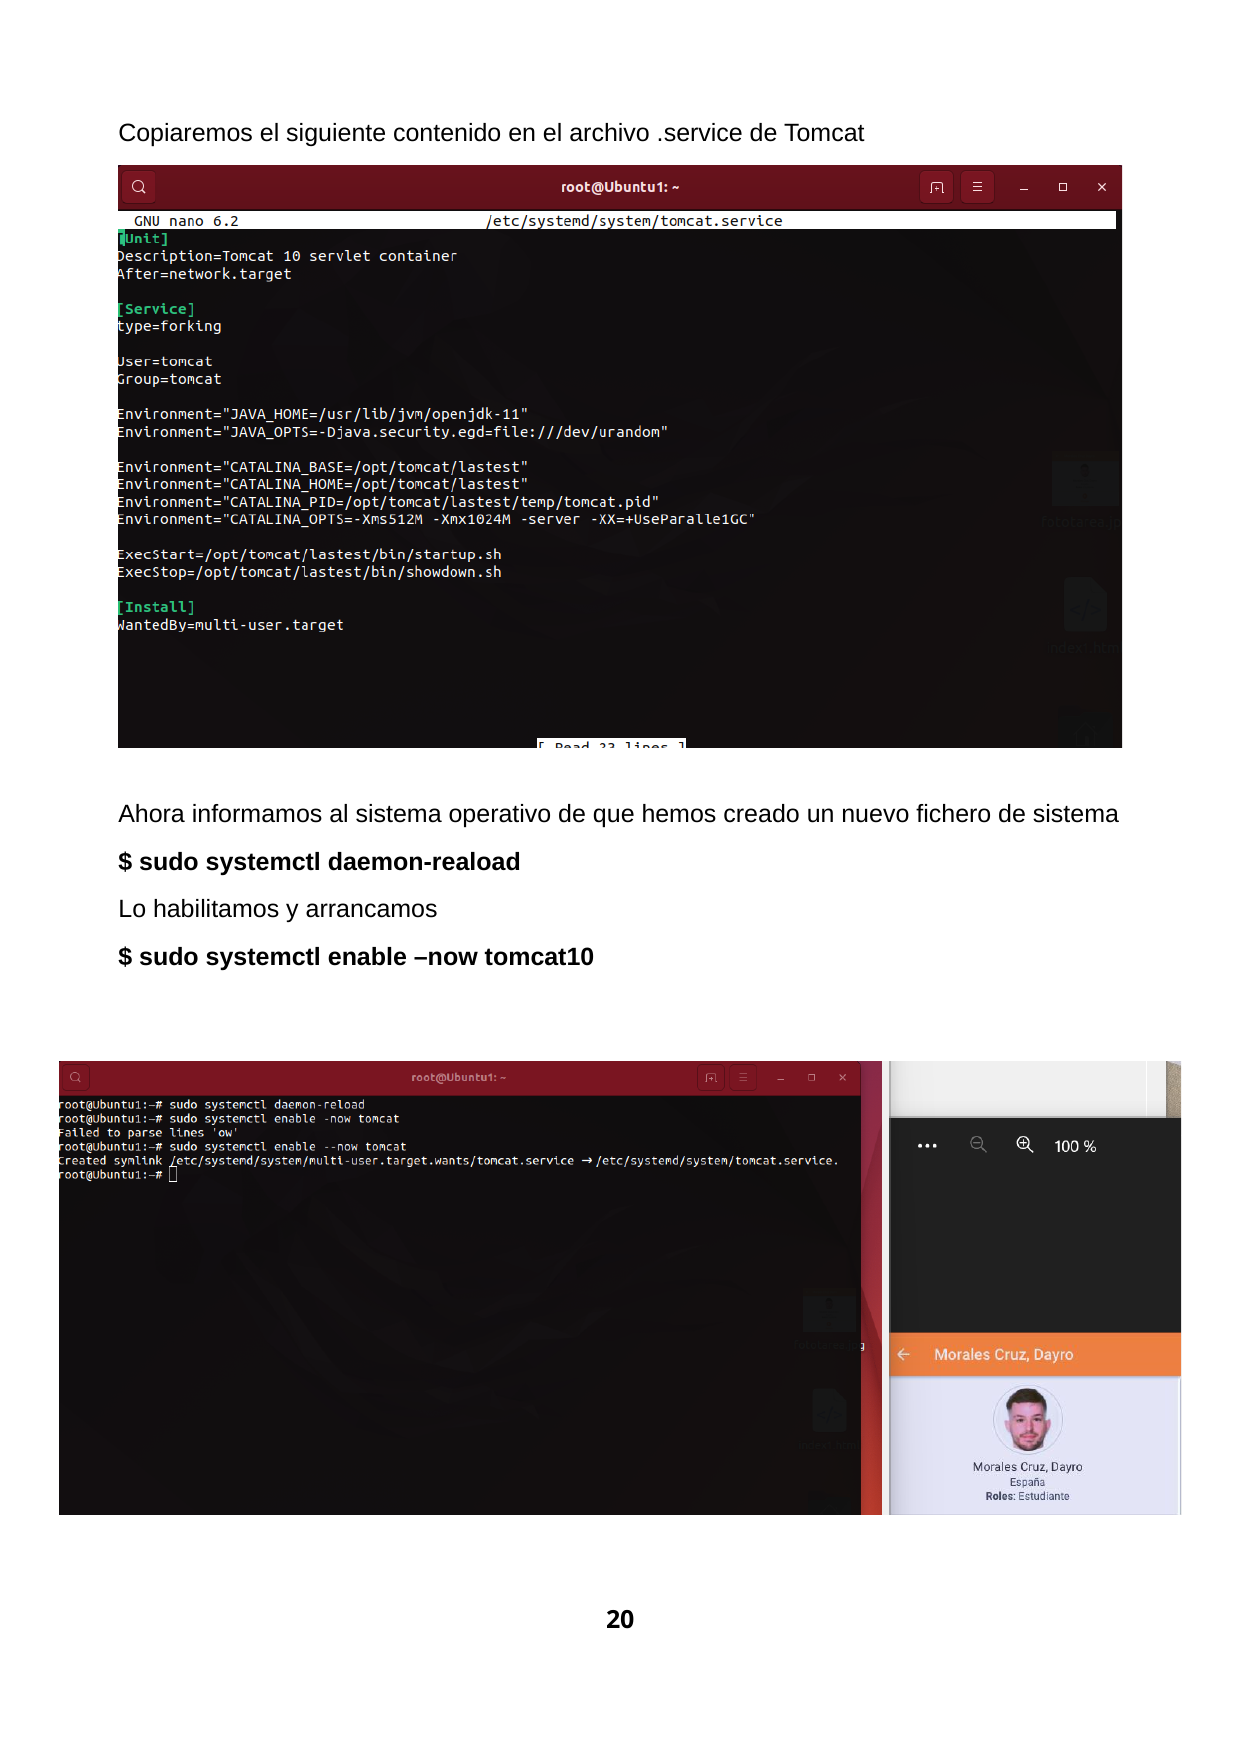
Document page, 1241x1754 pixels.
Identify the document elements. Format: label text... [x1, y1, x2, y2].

text Lo habilitamos y arrancamos [118, 894, 1122, 923]
text $ sudo systemctl enable –now tomcat10 [118, 942, 1122, 971]
picture [118, 165, 1123, 748]
picture [59, 1061, 1182, 1515]
text $ sudo systemctl daemon-reaload [118, 847, 1122, 876]
text Copiaremos el siguiente contenido en el archivo .service de Tomcat [118, 118, 1122, 147]
text Ahora informamos al sistema operativo de que hemos creado un nuevo fichero de sistema [118, 799, 1122, 828]
